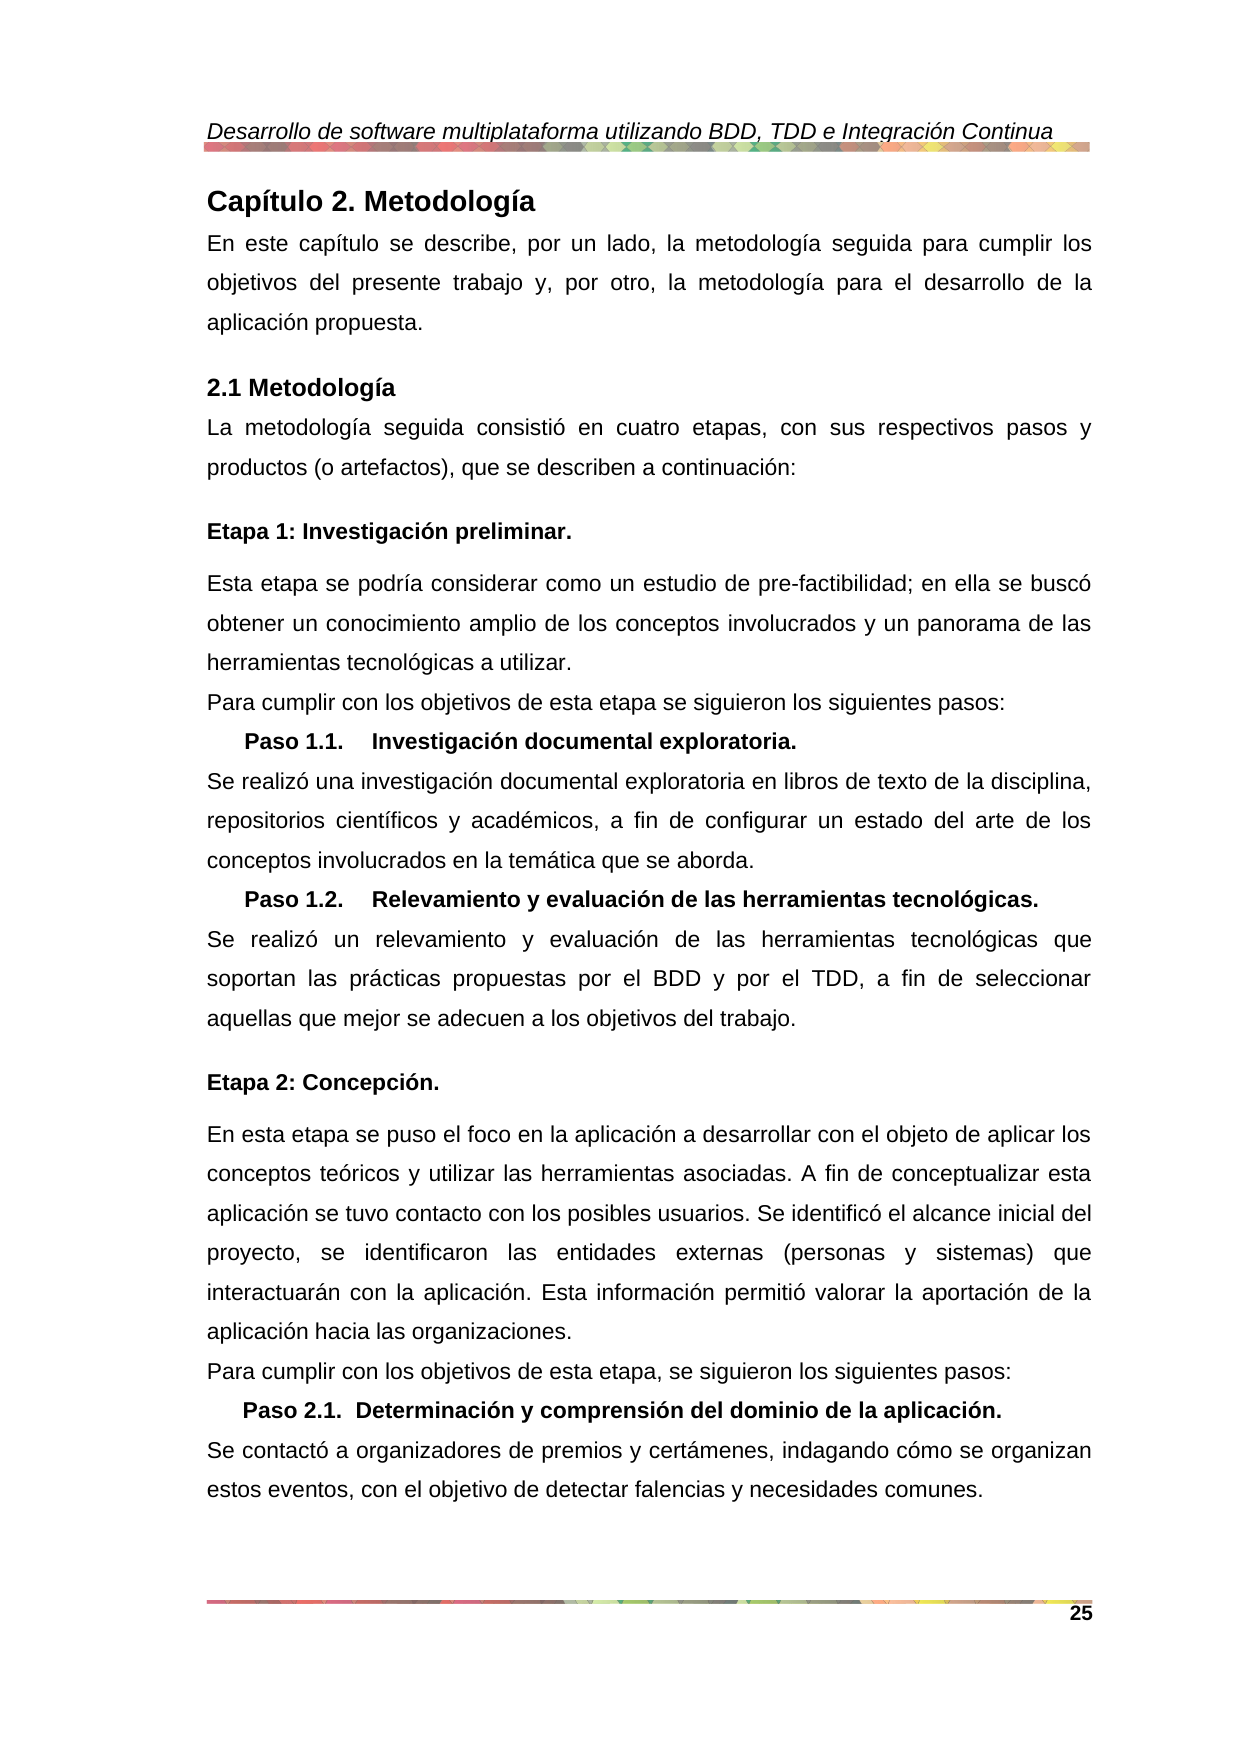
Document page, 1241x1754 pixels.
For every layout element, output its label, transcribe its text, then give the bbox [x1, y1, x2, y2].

list Investigación documental exploratoria. [244, 728, 1093, 754]
subtitle Etapa 1: Investigación preliminar. [207, 518, 1093, 544]
text En esta etapa se puso el foco en la aplicación a desarrollar con el objeto de aplicar los conceptos teóricos y utilizar las herramientas asociadas. A fin de conceptualizar esta aplicación se tuvo contacto con los posibles usuarios. Se identificó el alcance inicial del proyecto, se identificaron las entidades externas (personas y sistemas) que interactuarán con la aplicación. Esta información permitió valorar la aportación de la aplicación hacia las organizaciones. [207, 1121, 1093, 1345]
subtitle Capítulo 2. Metodología [207, 184, 1093, 217]
text Esta etapa se podría considerar como un estudio de pre-factibilidad; en ella se buscó obtener un conocimiento amplio de los conceptos involucrados y un panorama de las herramientas tecnológicas a utilizar. [207, 570, 1093, 676]
text Para cumplir con los objetivos de esta etapa se siguieron los siguientes pasos: [207, 689, 1093, 715]
text Para cumplir con los objetivos de esta etapa, se siguieron los siguientes pasos: [207, 1358, 1093, 1384]
text [206, 1600, 1093, 1604]
list Relevamiento y evaluación de las herramientas tecnológicas. [244, 886, 1093, 912]
list Determinación y comprensión del dominio de la aplicación. [236, 1397, 1093, 1424]
subtitle Etapa 2: Concepción. [207, 1069, 1093, 1095]
subtitle 2.1 Metodología [207, 373, 1093, 402]
text En este capítulo se describe, por un lado, la metodología seguida para cumplir los objetivos del presente trabajo y, por otro, la metodología para el desarrollo de la aplicación propuesta. [207, 229, 1093, 335]
text Se realizó un relevamiento y evaluación de las herramientas tecnológicas que soportan las prácticas propuestas por el BDD y por el TDD, a fin de seleccionar aquellas que mejor se adecuen a los objetivos del trabajo. [207, 926, 1093, 1031]
text Se contactó a organizadores de premios y certámenes, indagando cómo se organizan estos eventos, con el objetivo de detectar falencias y necesidades comunes. [207, 1437, 1093, 1503]
text [203, 142, 1090, 152]
text Se realizó una investigación documental exploratoria en libros de texto de la disciplina, repositorios científicos y académicos, a fin de configurar un estado del arte de los conceptos involucrados en la temática que se aborda. [207, 768, 1093, 873]
text La metodología seguida consistió en cuatro etapas, con sus respectivos pasos y productos (o artefactos), que se describen a continuación: [207, 414, 1093, 480]
